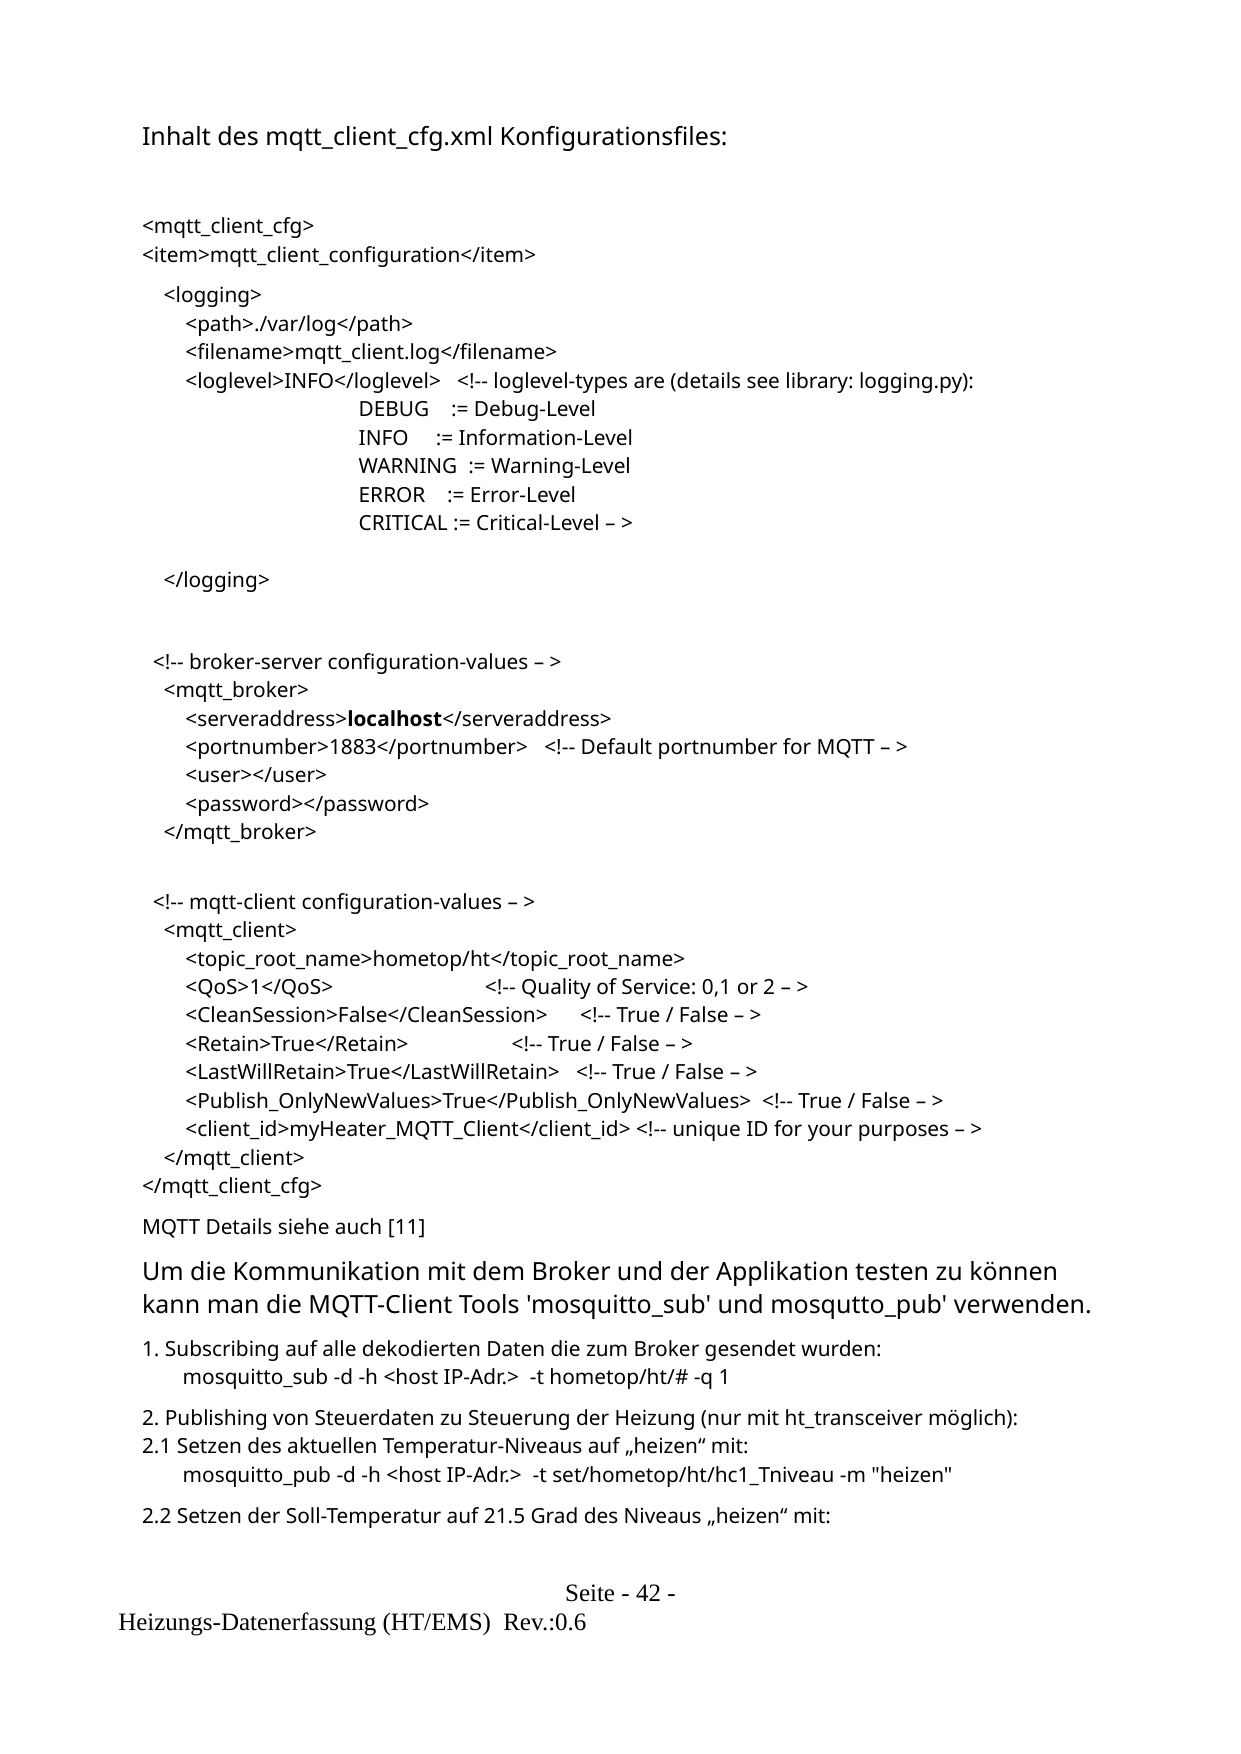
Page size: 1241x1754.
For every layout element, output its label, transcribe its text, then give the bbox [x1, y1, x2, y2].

text <!-- mqtt-client configuration-values – > <mqtt_client> <topic_root_name>hometop/ht</topic_root_name> <QoS>1</QoS> <!-- Quality of Service: 0,1 or 2 – > <CleanSession>False</CleanSession> <!-- True / False – > <Retain>True</Retain> <!-- True / False – > <LastWillRetain>True</LastWillRetain> <!-- True / False – > <Publish_OnlyNewValues>True</Publish_OnlyNewValues> <!-- True / False – > <client_id>myHeater_MQTT_Client</client_id> <!-- unique ID for your purposes – > </mqtt_client> </mqtt_client_cfg> [142, 887, 1122, 1200]
text <item>mqtt_client_configuration</item> [142, 240, 1122, 268]
text <mqtt_client_cfg> [142, 211, 1122, 240]
text <!-- broker-server configuration-values – > <mqtt_broker> <serveraddress>localhost</serveraddress> <portnumber>1883</portnumber> <!-- Default portnumber for MQTT – > <user></user> <password></password> </mqtt_broker> [142, 647, 1122, 874]
text MQTT Details siehe auch [11] [142, 1212, 1122, 1241]
text 1. Subscribing auf alle dekodierten Daten die zum Broker gesendet wurden: mosquitto_sub -d -h <host IP-Adr.> -t hometop/ht/# -q 1 [142, 1334, 1122, 1391]
text Inhalt des mqtt_client_cfg.xml Konfigurationsfiles: [142, 118, 1122, 152]
text 2. Publishing von Steuerdaten zu Steuerung der Heizung (nur mit ht_transceiver möglich): 2.1 Setzen des aktuellen Temperatur-Niveaus auf „heizen“ mit: mosquitto_pub -d -h <host IP-Adr.> -t set/hometop/ht/hc1_Tniveau -m "heizen" [142, 1403, 1122, 1488]
text 2.2 Setzen der Soll-Temperatur auf 21.5 Grad des Niveaus „heizen“ mit: [142, 1501, 1122, 1529]
text Um die Kommunikation mit dem Broker und der Applikation testen zu können kann man die MQTT-Client Tools 'mosquitto_sub' und mosqutto_pub' verwenden. [142, 1253, 1122, 1321]
text <logging> <path>./var/log</path> <filename>mqtt_client.log</filename> <loglevel>INFO</loglevel> <!-- loglevel-types are (details see library: logging.py): DEBUG := Debug-Level INFO := Information-Level WARNING := Warning-Level ERROR := Error-Level CRITICAL := Critical-Level – > </logging> [142, 281, 1122, 593]
